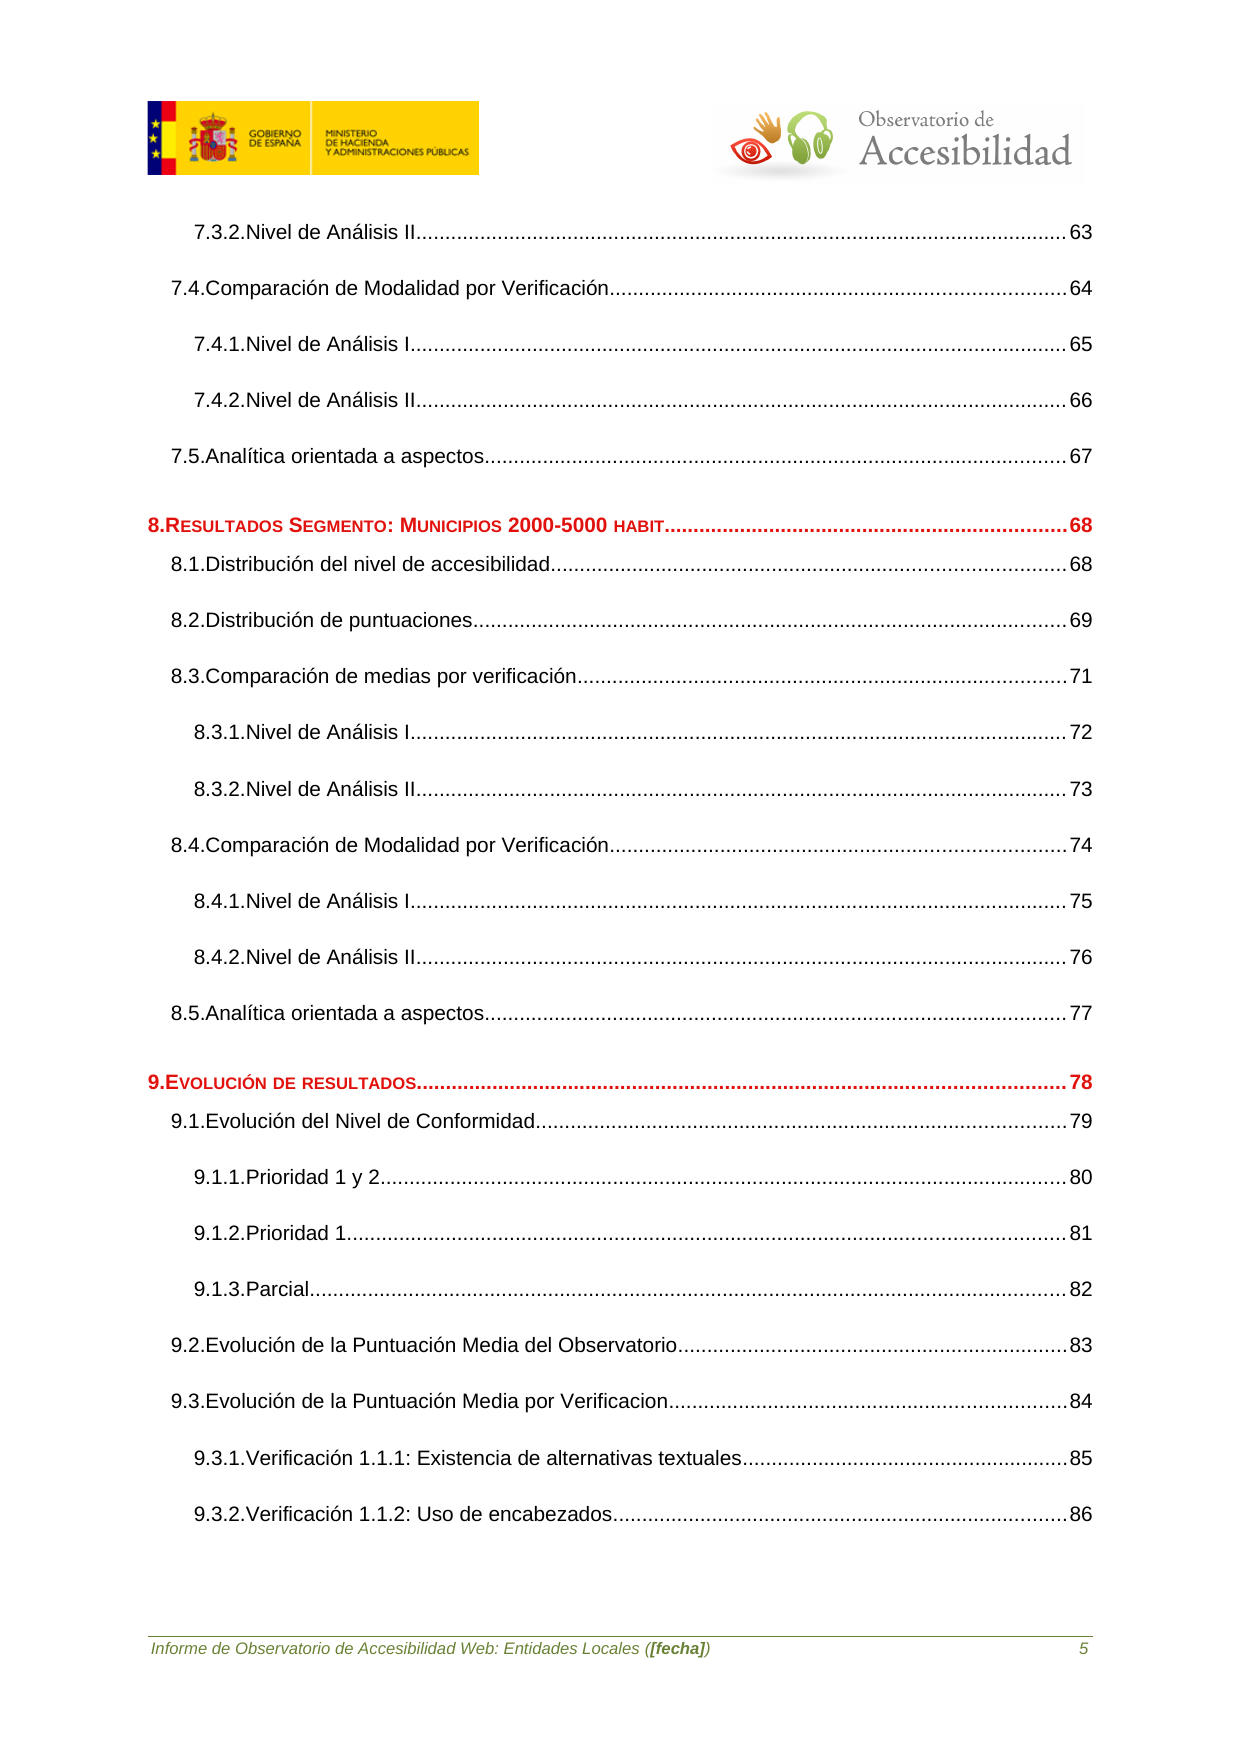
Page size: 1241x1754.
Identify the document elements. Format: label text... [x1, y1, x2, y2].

text 7.4.1.Nivel de Análisis I 65 [193, 332, 1092, 356]
picture [147, 101, 479, 175]
text 8.3.1.Nivel de Análisis I 72 [193, 720, 1092, 744]
text 8.3.Comparación de medias por verificación 71 [171, 664, 1092, 688]
text 8.4.1.Nivel de Análisis I 75 [193, 889, 1092, 913]
text 9.3.Evolución de la Puntuación Media por Verificacion 84 [171, 1389, 1092, 1413]
text 7.5.Analítica orientada a aspectos 67 [171, 444, 1092, 468]
text 9.3.2.Verificación 1.1.2: Uso de encabezados 86 [193, 1501, 1092, 1525]
text 8.4.Comparación de Modalidad por Verificación 74 [171, 832, 1092, 856]
text 8.1.Distribución del nivel de accesibilidad 68 [171, 552, 1092, 576]
text 9.1.2.Prioridad 1 81 [193, 1221, 1092, 1245]
text 8.Resultados Segmento: Municipios 2000-5000 habit. 68 [148, 513, 1092, 537]
text 9.Evolución de resultados 78 [148, 1069, 1092, 1093]
text 9.3.1.Verificación 1.1.1: Existencia de alternativas textuales 85 [193, 1445, 1092, 1469]
picture [710, 102, 1086, 185]
text 8.2.Distribución de puntuaciones 69 [171, 608, 1092, 632]
text 9.1.Evolución del Nivel de Conformidad 79 [171, 1108, 1092, 1132]
text 9.2.Evolución de la Puntuación Media del Observatorio 83 [171, 1333, 1092, 1357]
text 7.4.2.Nivel de Análisis II 66 [193, 388, 1092, 412]
text 8.5.Analítica orientada a aspectos 77 [171, 1001, 1092, 1025]
text 8.3.2.Nivel de Análisis II 73 [193, 776, 1092, 800]
text 9.1.1.Prioridad 1 y 2 80 [193, 1164, 1092, 1188]
text 7.3.2.Nivel de Análisis II 63 [193, 220, 1092, 244]
text 7.4.Comparación de Modalidad por Verificación 64 [171, 276, 1092, 300]
text 8.4.2.Nivel de Análisis II 76 [193, 945, 1092, 969]
text 9.1.3.Parcial 82 [193, 1277, 1092, 1301]
